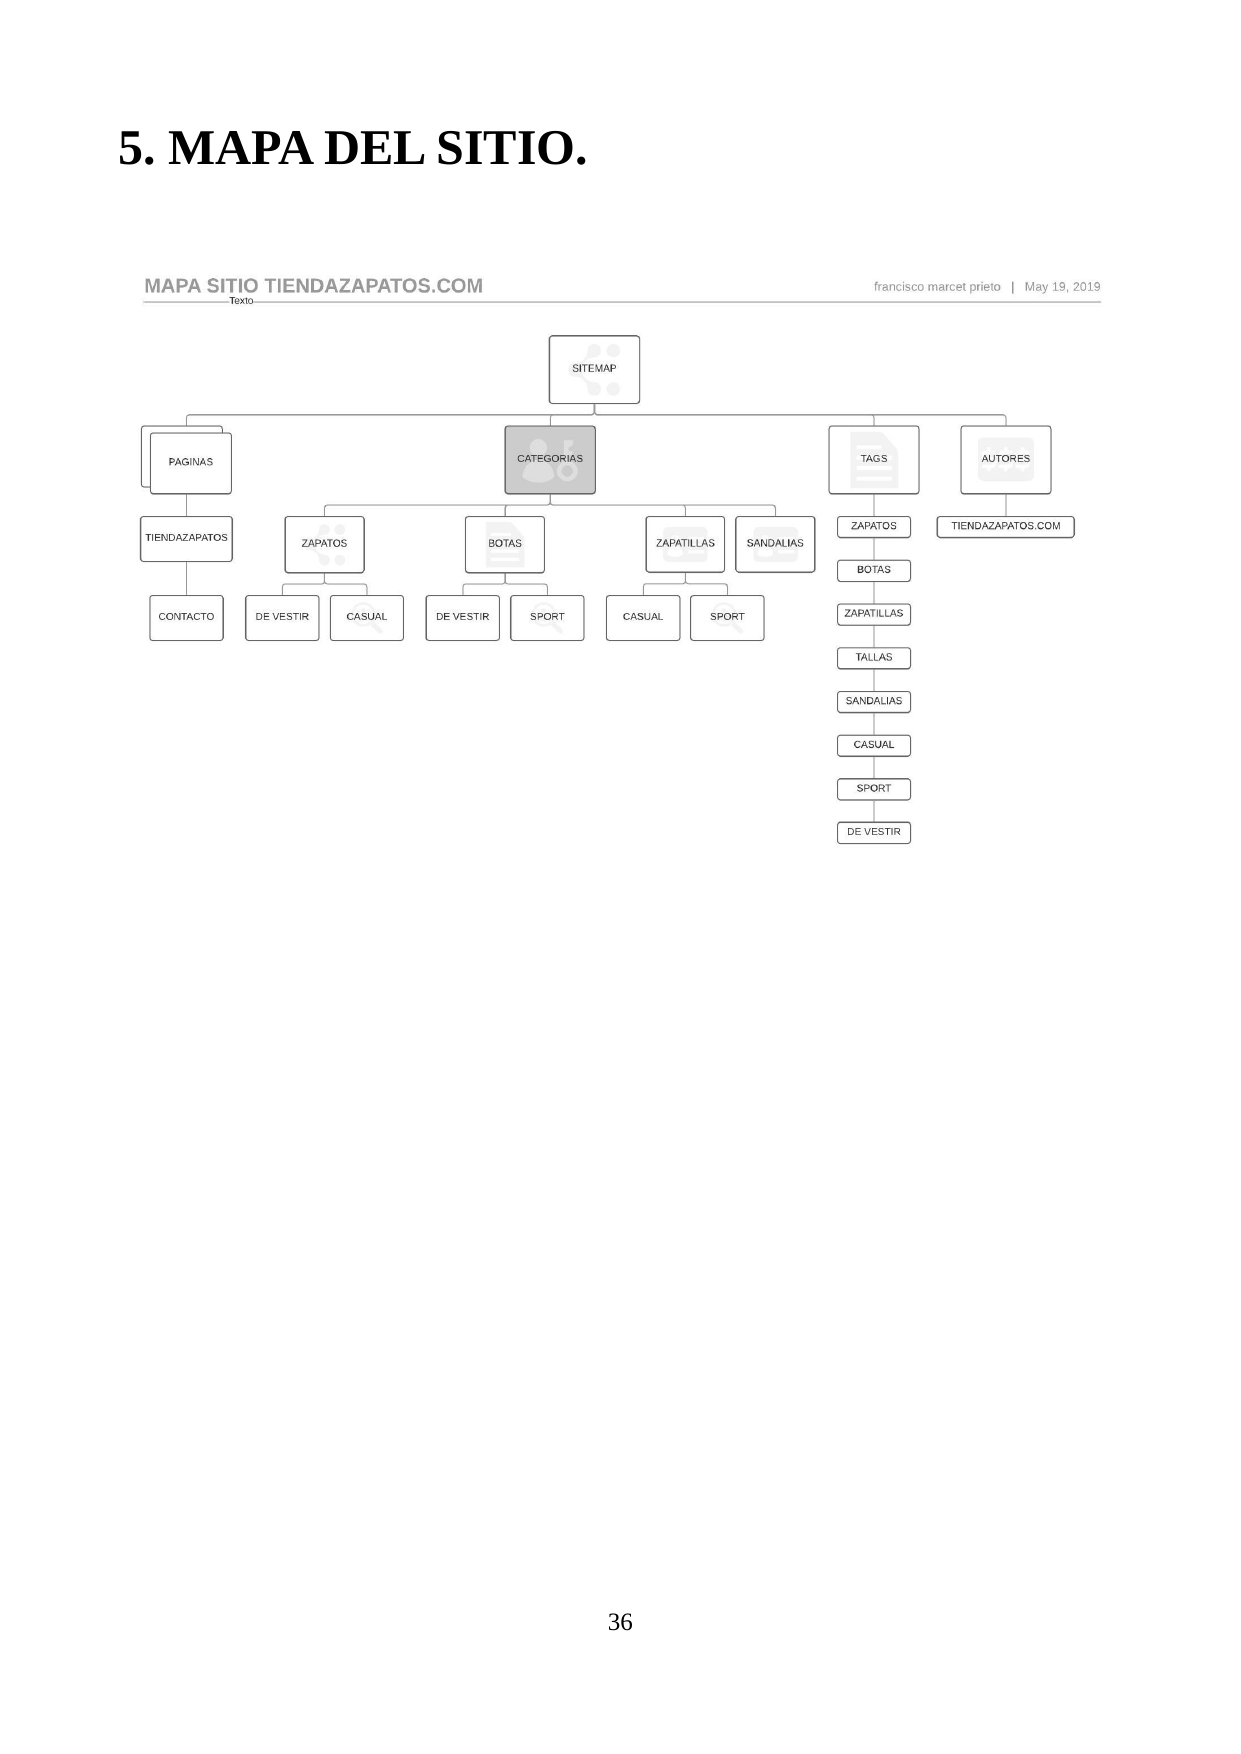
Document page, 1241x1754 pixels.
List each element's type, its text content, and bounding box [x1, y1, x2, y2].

picture [118, 252, 1123, 866]
subtitle 5. MAPA DEL SITIO. [118, 118, 1122, 176]
